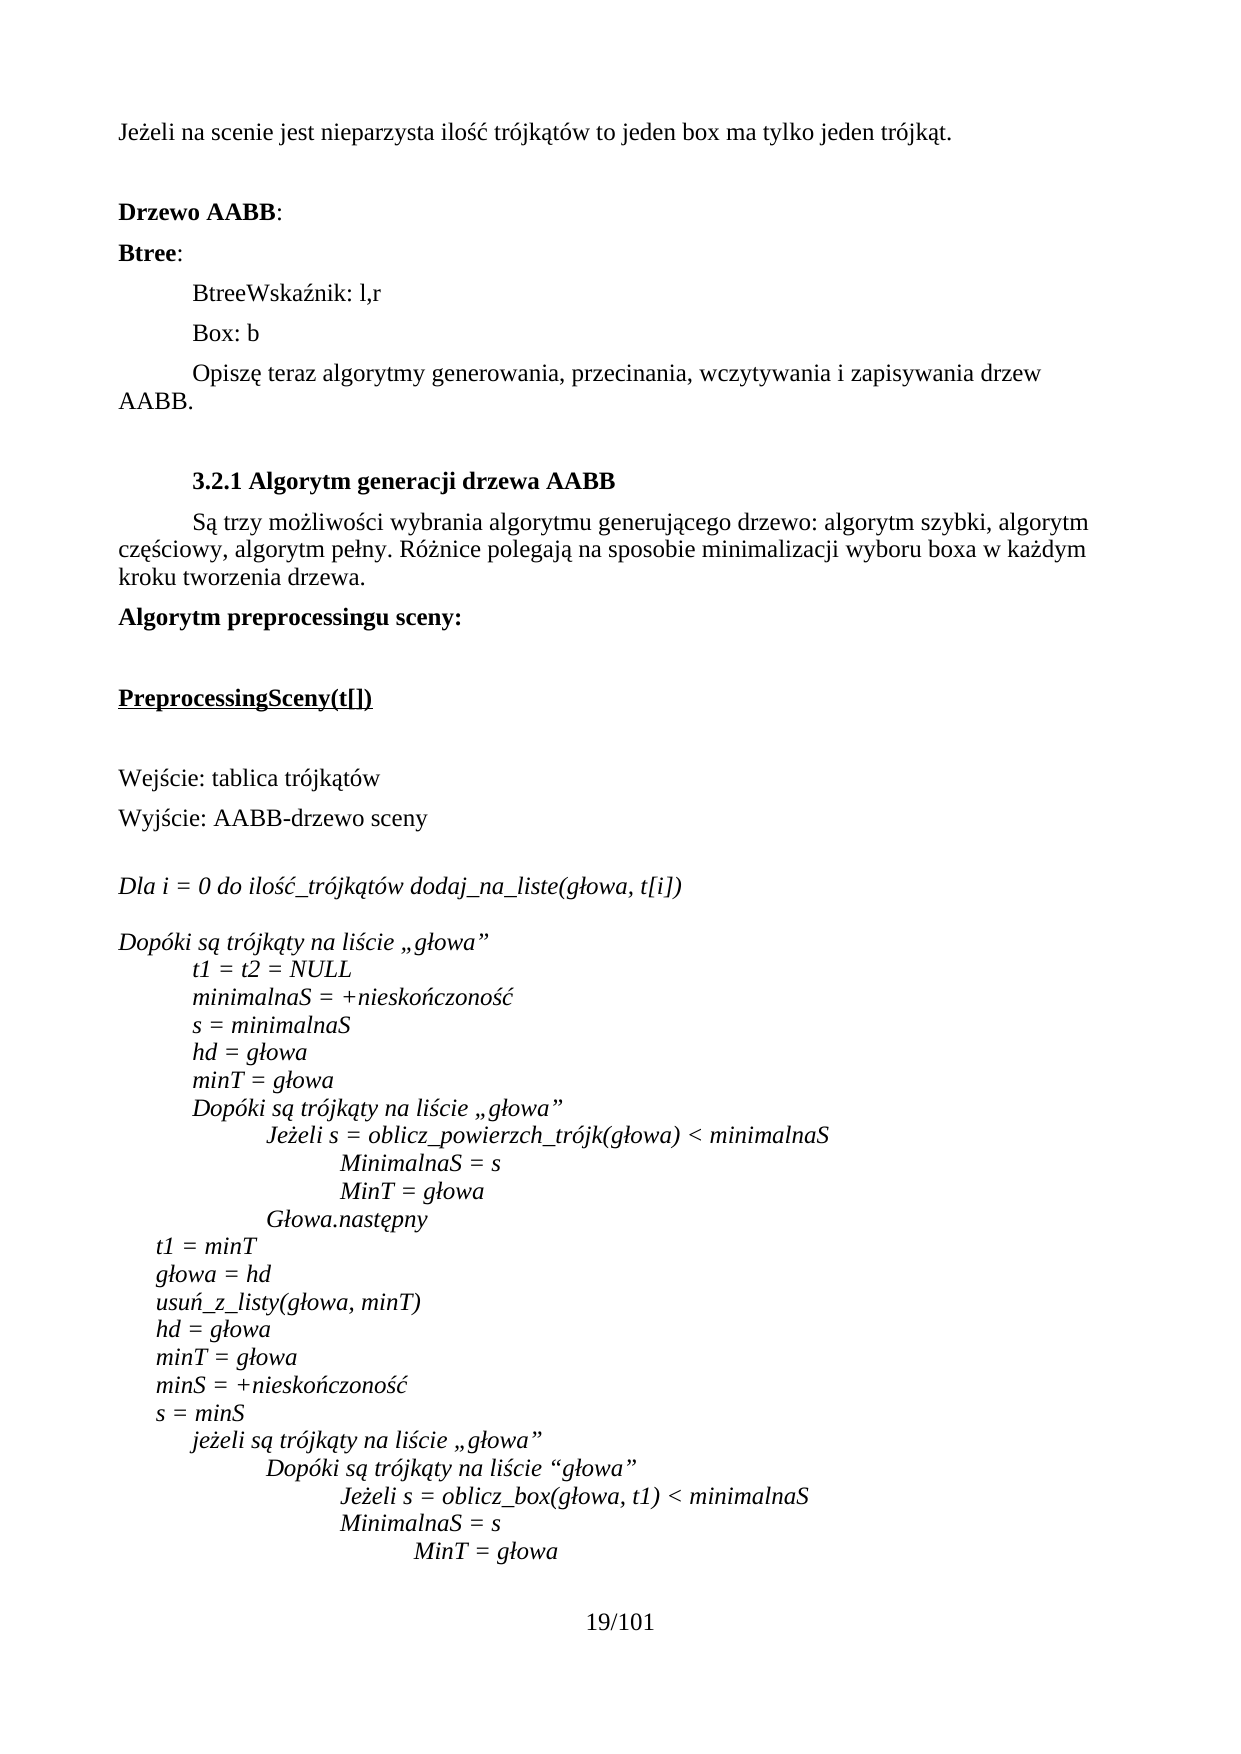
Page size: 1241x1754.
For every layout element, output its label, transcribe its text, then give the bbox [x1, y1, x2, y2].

text Dla i = 0 do ilość_trójkątów dodaj_na_liste(głowa, t[i]) [118, 872, 1122, 900]
text MinimalnaS = s [118, 1509, 1122, 1537]
text Dopóki są trójkąty na liście „głowa” [118, 1094, 1122, 1122]
text jeżeli są trójkąty na liście „głowa” [118, 1426, 1122, 1454]
text Wejście: tablica trójkątów [118, 764, 1122, 792]
text Algorytm preprocessingu sceny: [118, 603, 1122, 631]
text MinT = głowa [118, 1177, 1122, 1205]
text PreprocessingSceny(t[]) [118, 684, 1122, 711]
text t1 = minT [118, 1232, 1122, 1260]
text minT = głowa [118, 1066, 1122, 1094]
text s = minS [118, 1399, 1122, 1426]
text s = minimalnaS [118, 1011, 1122, 1038]
text hd = głowa [118, 1038, 1122, 1066]
text minimalnaS = +nieskończoność [118, 983, 1122, 1011]
text Wyjście: AABB-drzewo sceny [118, 804, 1122, 832]
text Dopóki są trójkąty na liście „głowa” [118, 928, 1122, 955]
text Box: b [118, 319, 1122, 347]
text Jeżeli na scenie jest nieparzysta ilość trójkątów to jeden box ma tylko jeden trójkąt. [118, 118, 1122, 146]
text Są trzy możliwości wybrania algorytmu generującego drzewo: algorytm szybki, algorytm częściowy, algorytm pełny. Różnice polegają na sposobie minimalizacji wyboru boxa w każdym kroku tworzenia drzewa. [118, 508, 1122, 591]
text hd = głowa [118, 1316, 1122, 1343]
text MinimalnaS = s [118, 1149, 1122, 1177]
text minT = głowa [118, 1343, 1122, 1371]
text BtreeWskaźnik: l,r [118, 279, 1122, 307]
text Drzewo AABB: [118, 198, 1122, 226]
text MinT = głowa [118, 1537, 1122, 1565]
text Głowa.następny [118, 1205, 1122, 1232]
text Opiszę teraz algorytmy generowania, przecinania, wczytywania i zapisywania drzew AABB. [118, 359, 1122, 415]
text minS = +nieskończoność [118, 1371, 1122, 1399]
text głowa = hd [118, 1260, 1122, 1288]
text Dopóki są trójkąty na liście “głowa” [118, 1454, 1122, 1482]
text Jeżeli s = oblicz_powierzch_trójk(głowa) < minimalnaS [118, 1122, 1122, 1149]
text t1 = t2 = NULL [118, 955, 1122, 983]
text 3.2.1 Algorytm generacji drzewa AABB [118, 467, 1122, 495]
text usuń_z_listy(głowa, minT) [118, 1288, 1122, 1316]
text Jeżeli s = oblicz_box(głowa, t1) < minimalnaS [118, 1482, 1122, 1509]
text Btree: [118, 239, 1122, 266]
